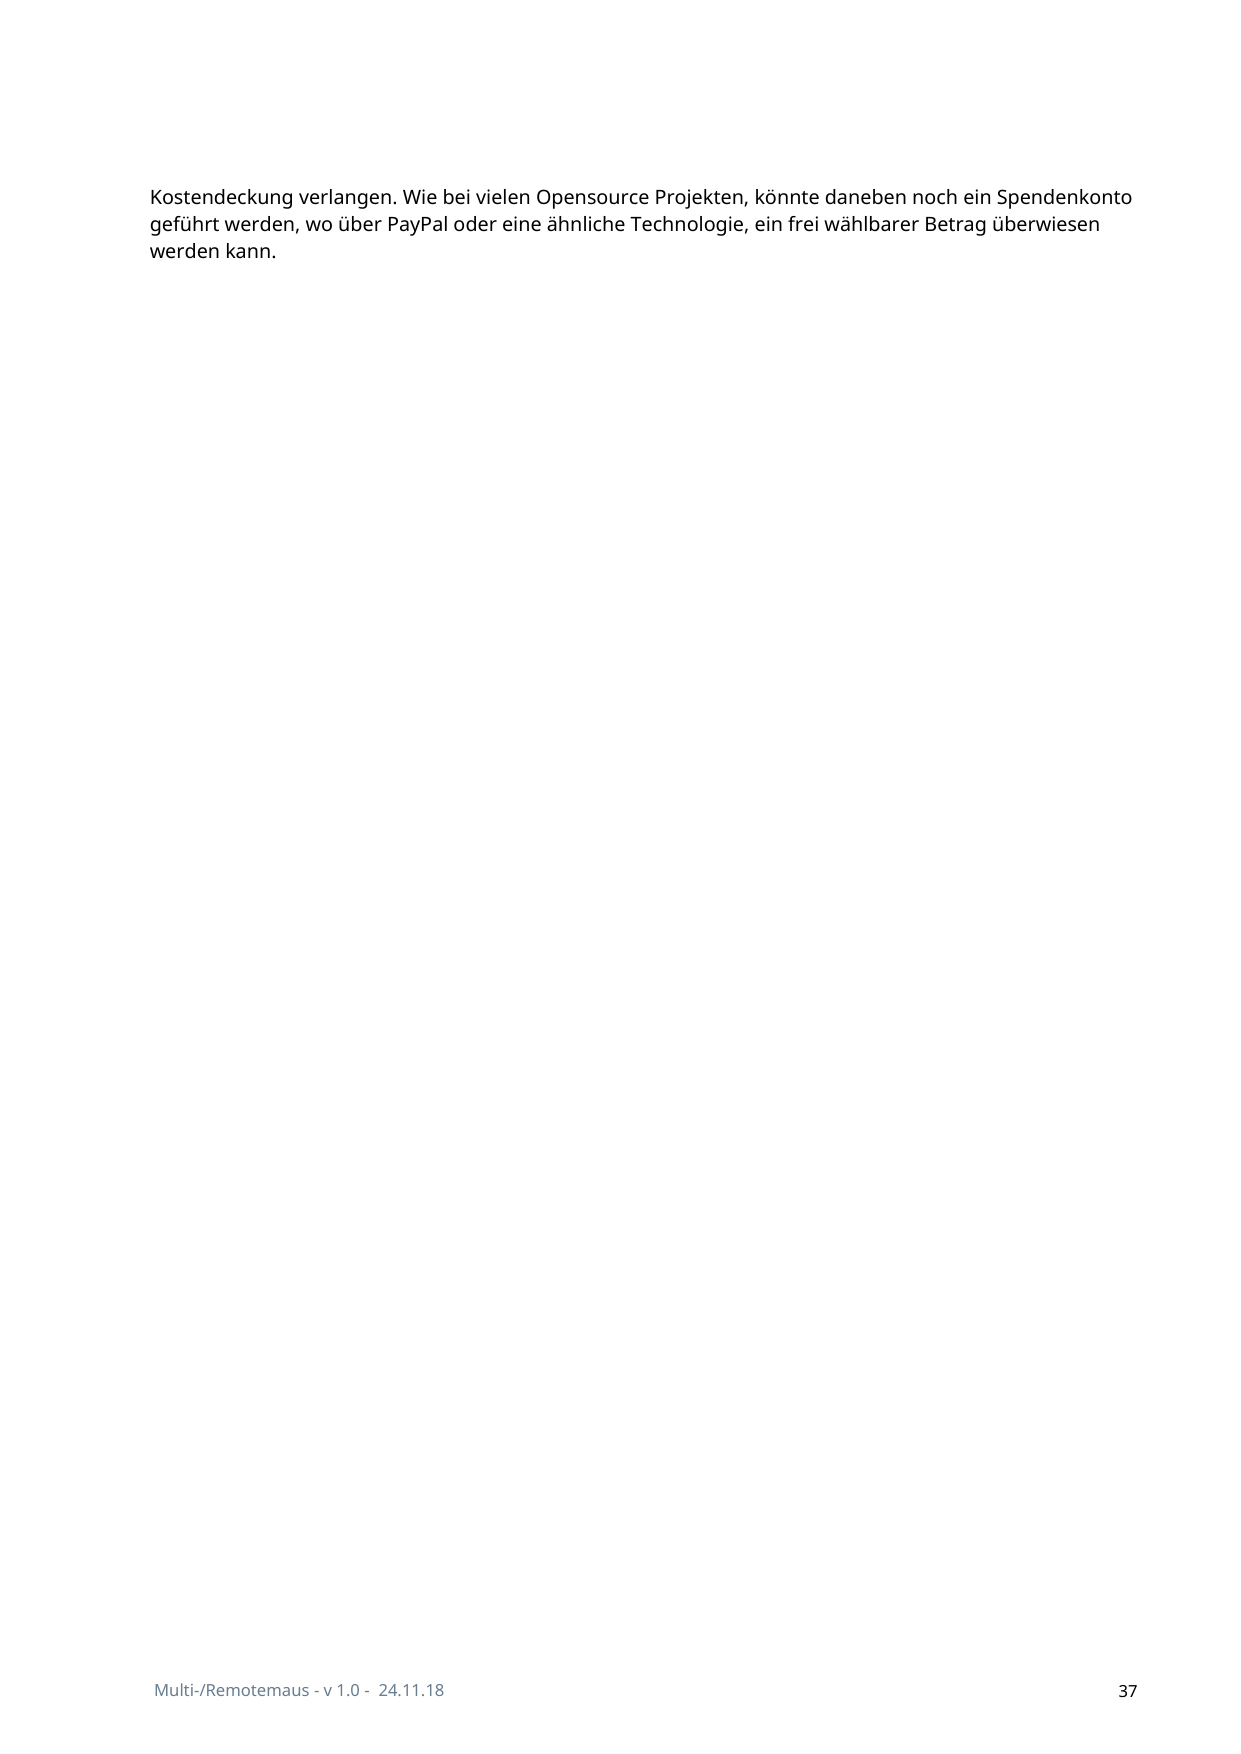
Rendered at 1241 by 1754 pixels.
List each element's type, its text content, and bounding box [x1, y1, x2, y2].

text Kostendeckung verlangen. Wie bei vielen Opensource Projekten, könnte daneben noch ein Spendenkonto geführt werden, wo über PayPal oder eine ähnliche Technologie, ein frei wählbarer Betrag überwiesen werden kann. [149, 183, 1136, 264]
